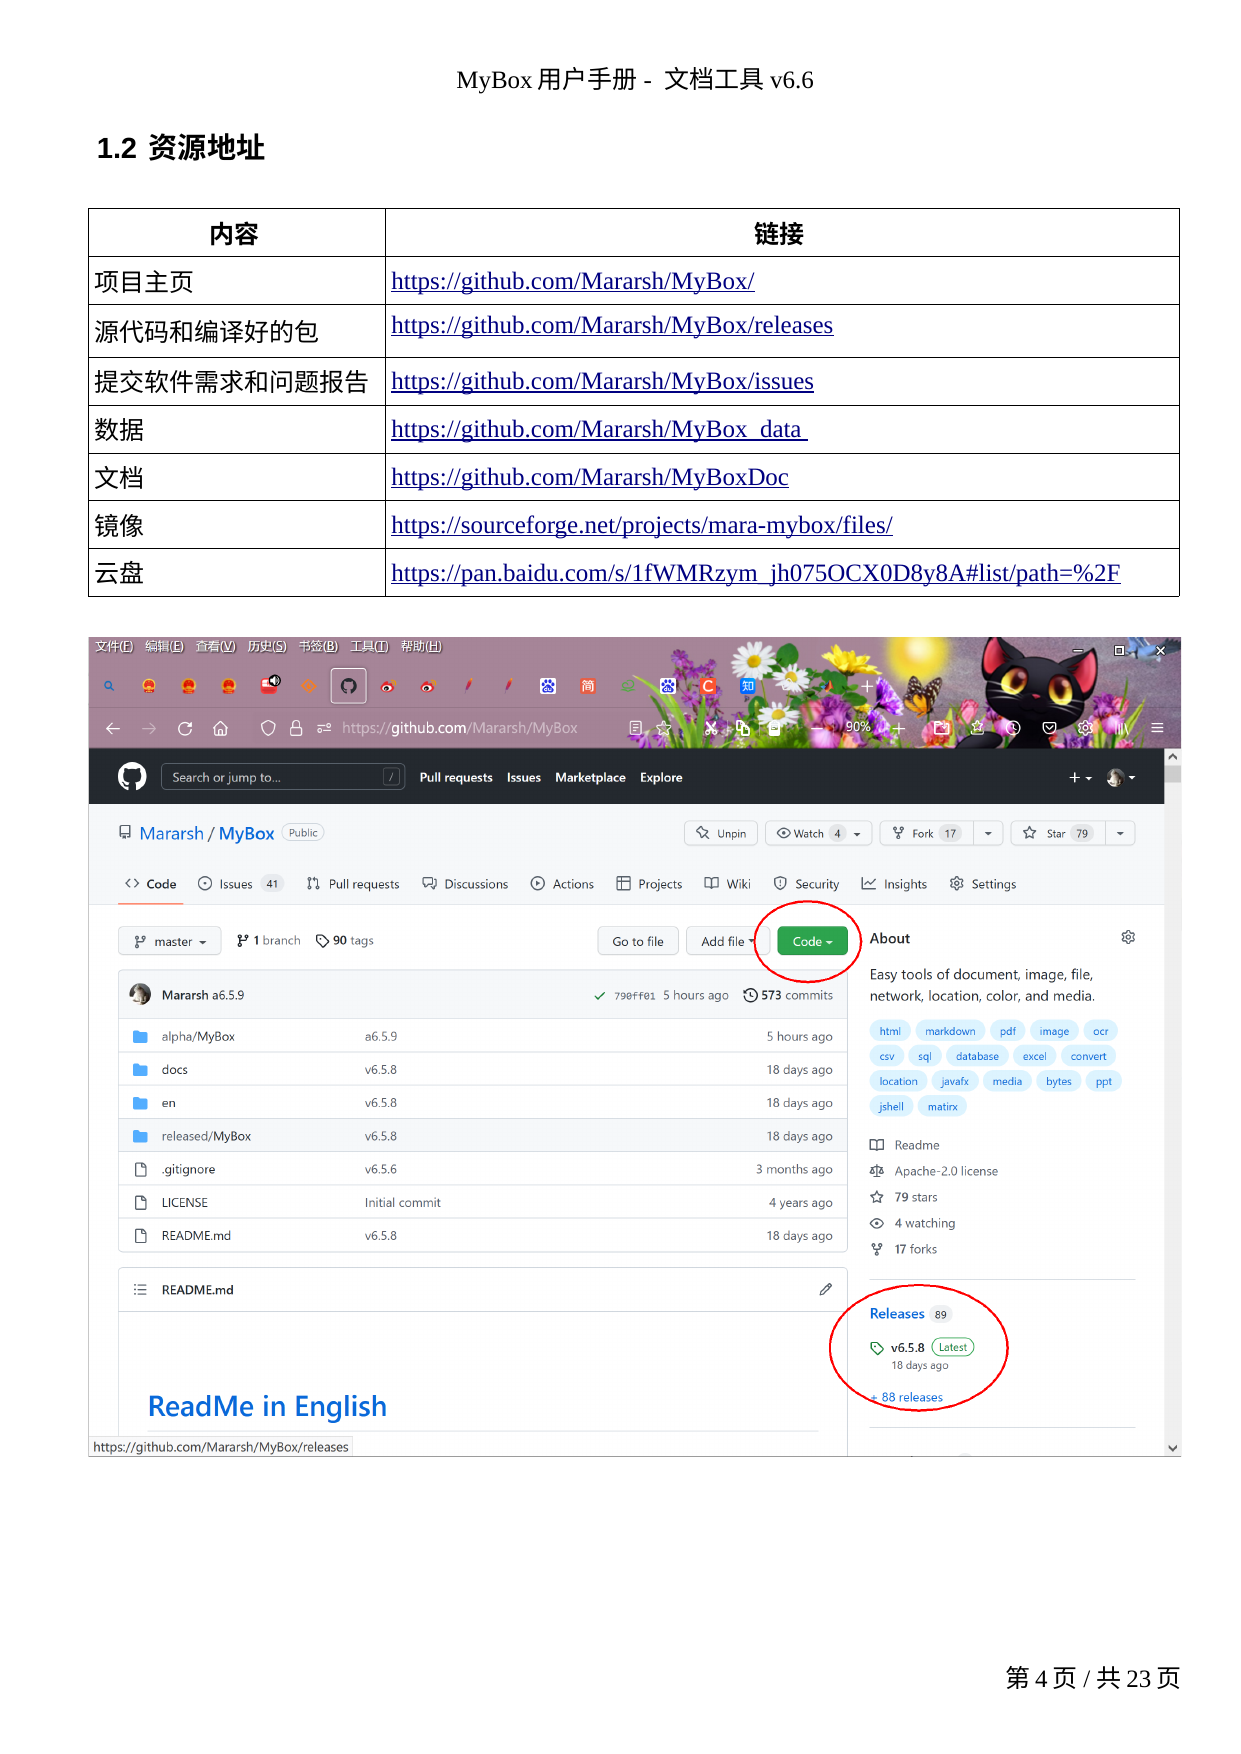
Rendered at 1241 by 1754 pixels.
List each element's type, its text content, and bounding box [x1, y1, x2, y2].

table_cell https://github.com/Mararsh/MyBox_data [386, 406, 1179, 452]
table_cell 云盘 [89, 549, 385, 596]
table_header 内容 [89, 209, 385, 256]
table_cell 提交软件需求和问题报告 [89, 358, 385, 404]
table_cell 源代码和编译好的包 [89, 305, 385, 357]
table_cell 数据 [89, 406, 385, 452]
table_cell https://github.com/Mararsh/MyBox/ [386, 257, 1179, 304]
table_cell https://github.com/Mararsh/MyBox/issues [386, 358, 1179, 404]
table_cell 镜像 [89, 501, 385, 548]
table_header 链接 [386, 209, 1179, 256]
table_cell 文档 [89, 454, 385, 500]
table_cell https://pan.baidu.com/s/1fWMRzym_jh075OCX0D8y8A#list/path=%2F [386, 549, 1179, 596]
table_cell https://github.com/Mararsh/MyBox/releases [386, 305, 1179, 357]
subtitle 资源地址 [88, 125, 1181, 167]
picture [88, 637, 1182, 1457]
table_cell 项目主页 [89, 257, 385, 304]
table_cell https://sourceforge.net/projects/mara-mybox/files/ [386, 501, 1179, 548]
table_cell https://github.com/Mararsh/MyBoxDoc [386, 454, 1179, 500]
